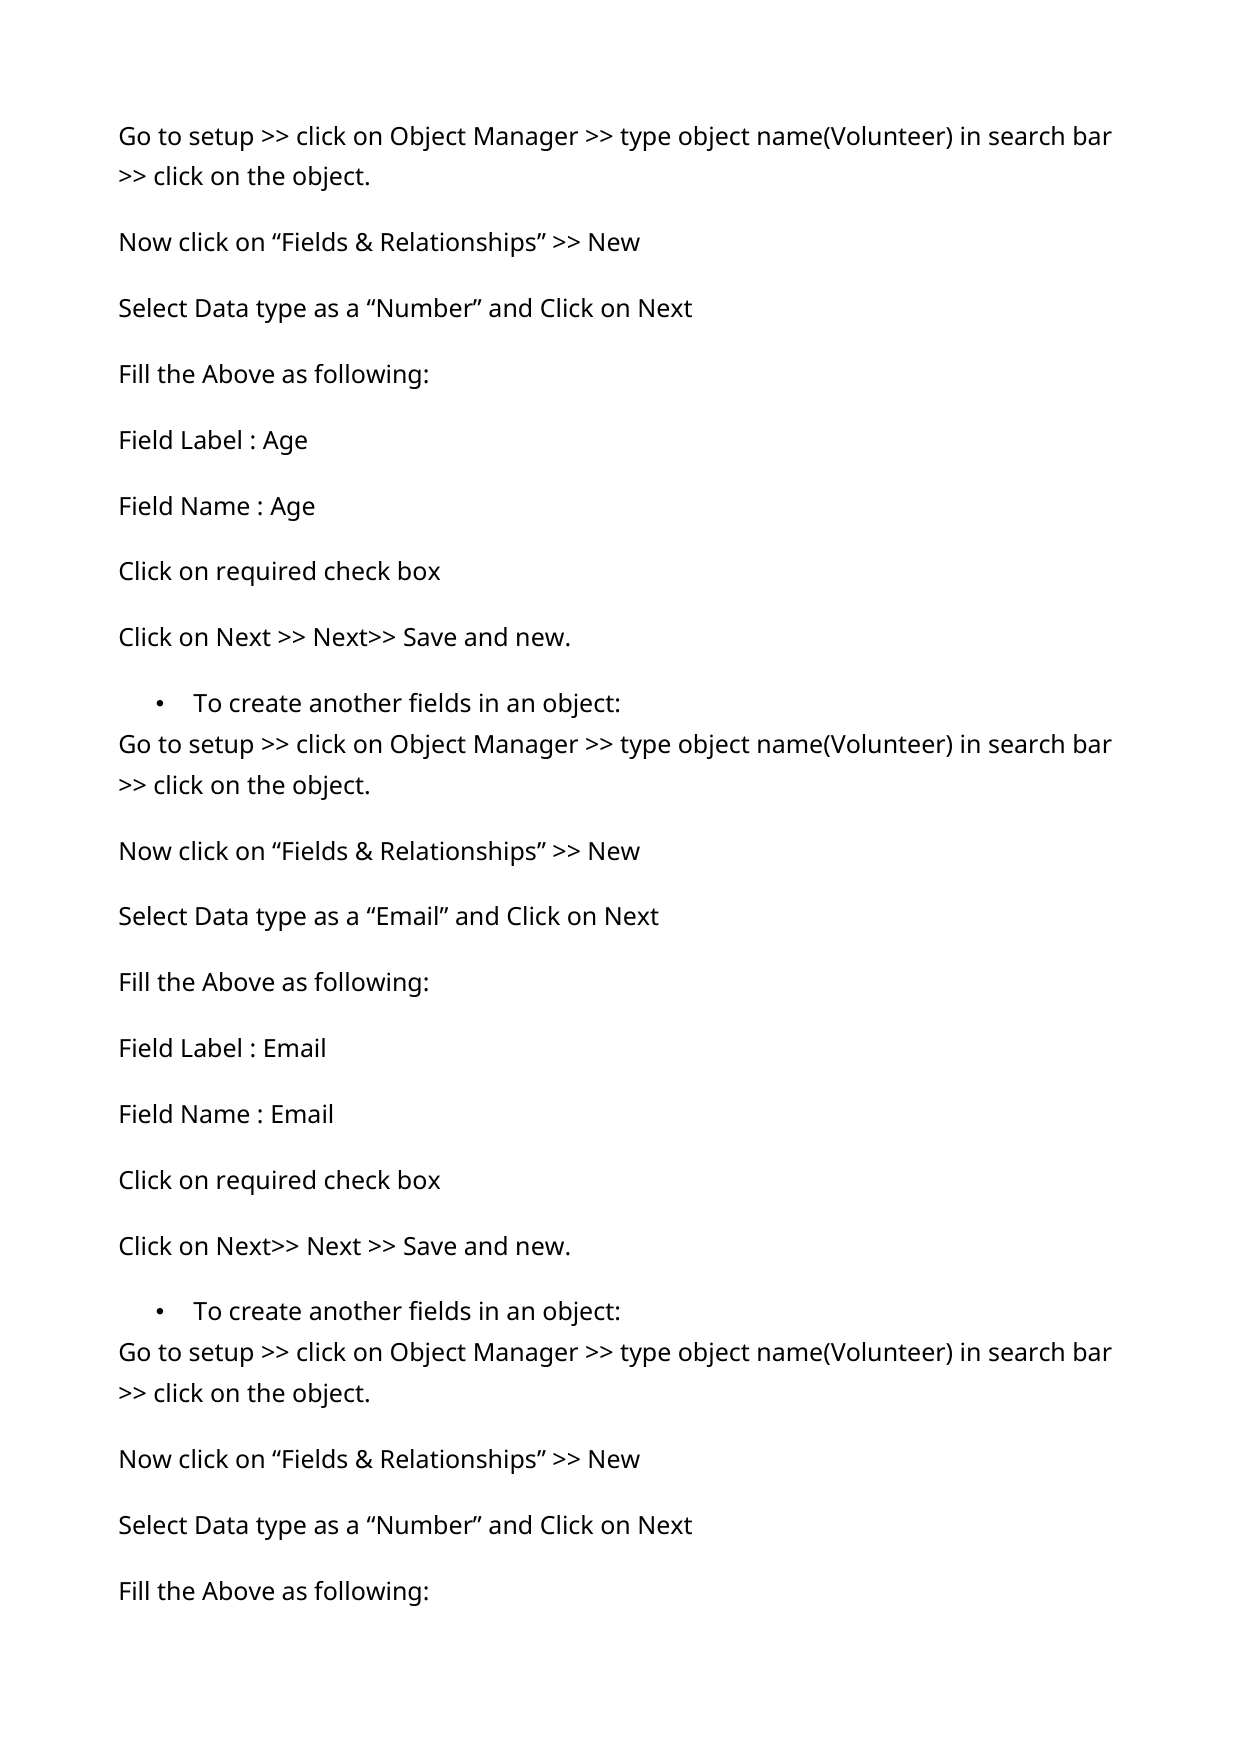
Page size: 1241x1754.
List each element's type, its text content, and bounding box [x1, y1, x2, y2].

text Select Data type as a “Number” and Click on Next [118, 1507, 1122, 1541]
text Go to setup >> click on Object Manager >> type object name(Volunteer) in search bar >> click on the object. [118, 726, 1122, 801]
text Click on required check box [118, 554, 1122, 588]
text Now click on “Fields & Relationships” >> New [118, 225, 1122, 259]
text Field Label : Age [118, 422, 1122, 456]
text Field Name : Email [118, 1096, 1122, 1131]
text Fill the Above as following: [118, 1573, 1122, 1607]
list To create another fields in an object: [156, 686, 1122, 720]
text Click on Next >> Next>> Save and new. [118, 620, 1122, 654]
text Field Label : Email [118, 1031, 1122, 1065]
text Select Data type as a “Number” and Click on Next [118, 291, 1122, 325]
text Now click on “Fields & Relationships” >> New [118, 833, 1122, 867]
text Click on Next>> Next >> Save and new. [118, 1228, 1122, 1262]
list To create another fields in an object: [156, 1294, 1122, 1328]
text Go to setup >> click on Object Manager >> type object name(Volunteer) in search bar >> click on the object. [118, 118, 1122, 193]
text Fill the Above as following: [118, 356, 1122, 391]
text Fill the Above as following: [118, 965, 1122, 999]
text Now click on “Fields & Relationships” >> New [118, 1441, 1122, 1476]
text Field Name : Age [118, 488, 1122, 522]
text Click on required check box [118, 1162, 1122, 1196]
text Select Data type as a “Email” and Click on Next [118, 899, 1122, 933]
text Go to setup >> click on Object Manager >> type object name(Volunteer) in search bar >> click on the object. [118, 1335, 1122, 1410]
